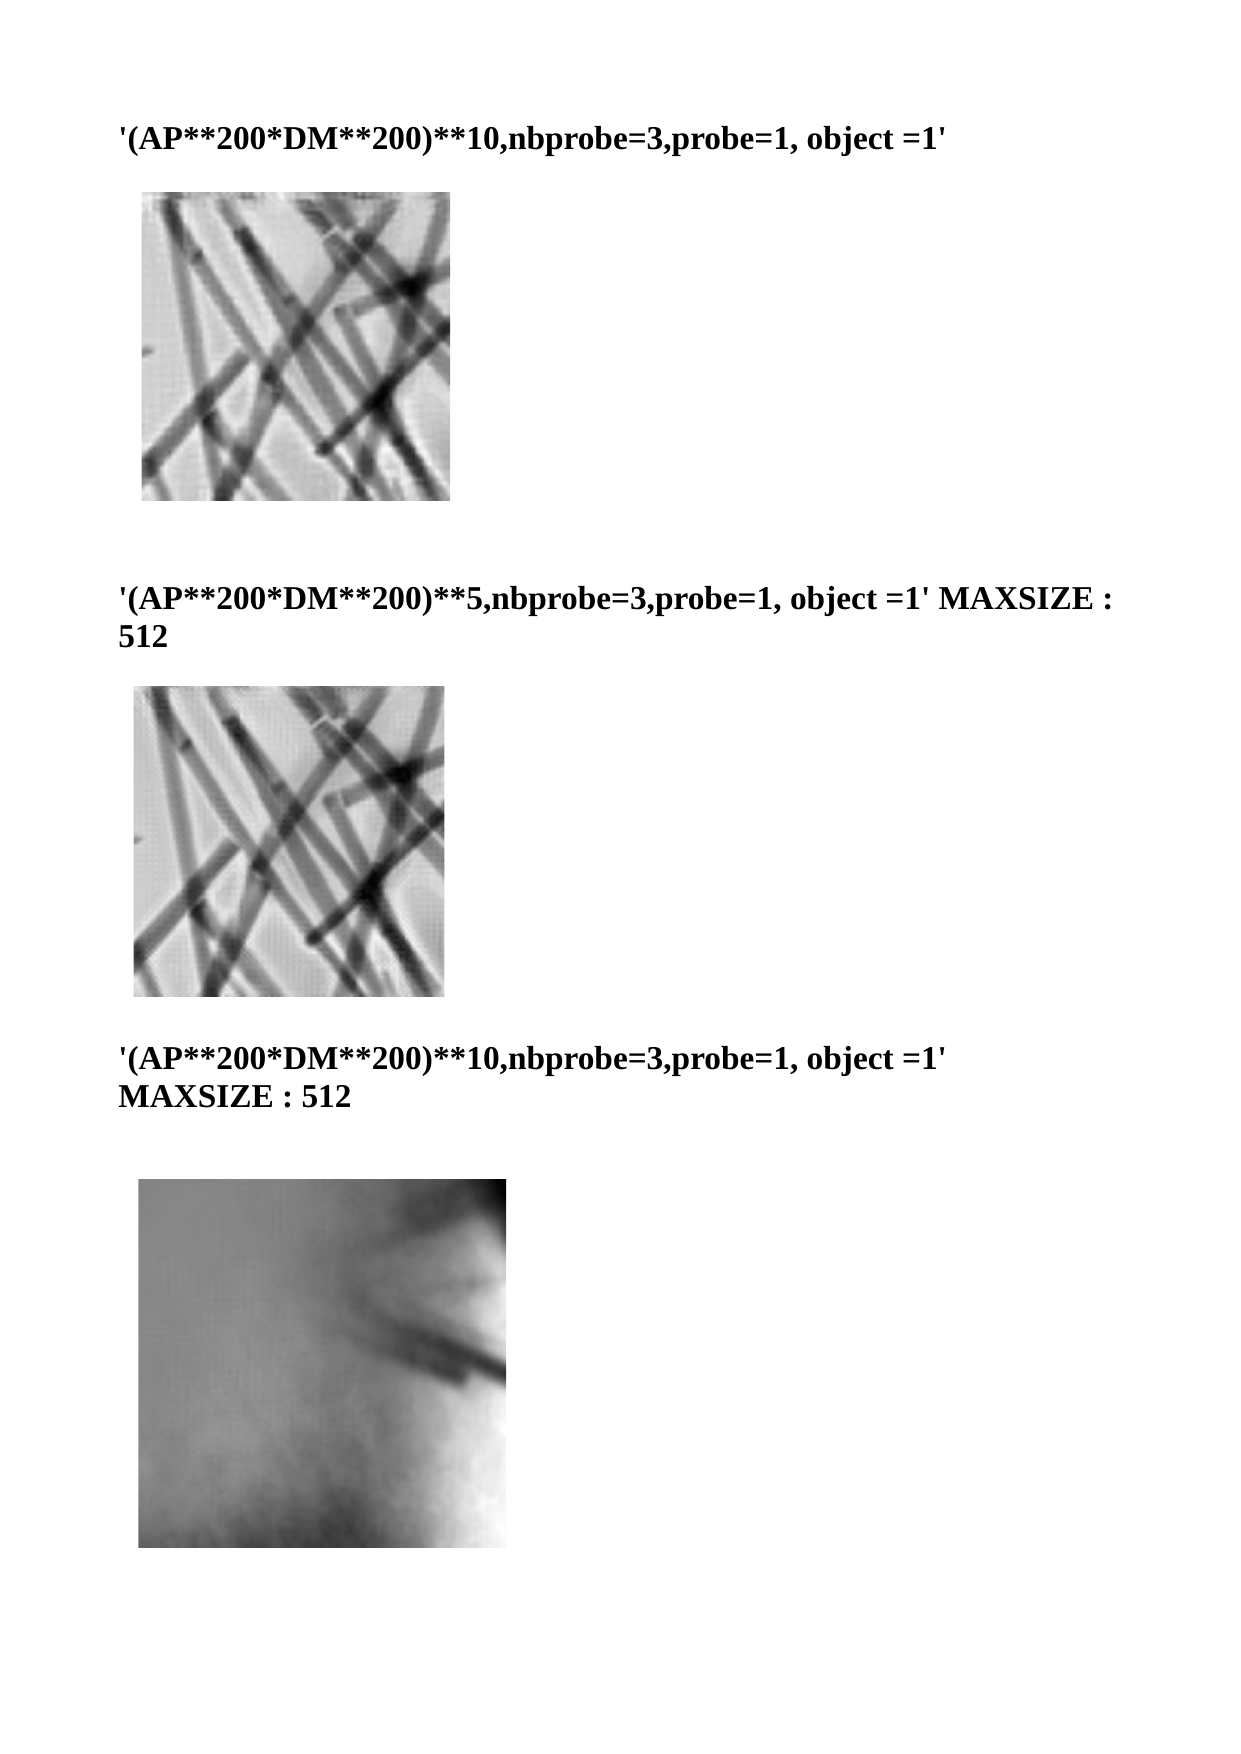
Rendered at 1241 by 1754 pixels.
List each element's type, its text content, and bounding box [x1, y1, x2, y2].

text '(AP**200*DM**200)**10,nbprobe=3,probe=1, object =1' MAXSIZE : 512 [118, 1038, 1122, 1115]
picture [138, 1179, 507, 1548]
picture [141, 192, 451, 501]
text '(AP**200*DM**200)**5,nbprobe=3,probe=1, object =1' MAXSIZE : 512 [118, 578, 1122, 655]
text '(AP**200*DM**200)**10,nbprobe=3,probe=1, object =1' [118, 118, 1122, 156]
picture [133, 686, 445, 997]
